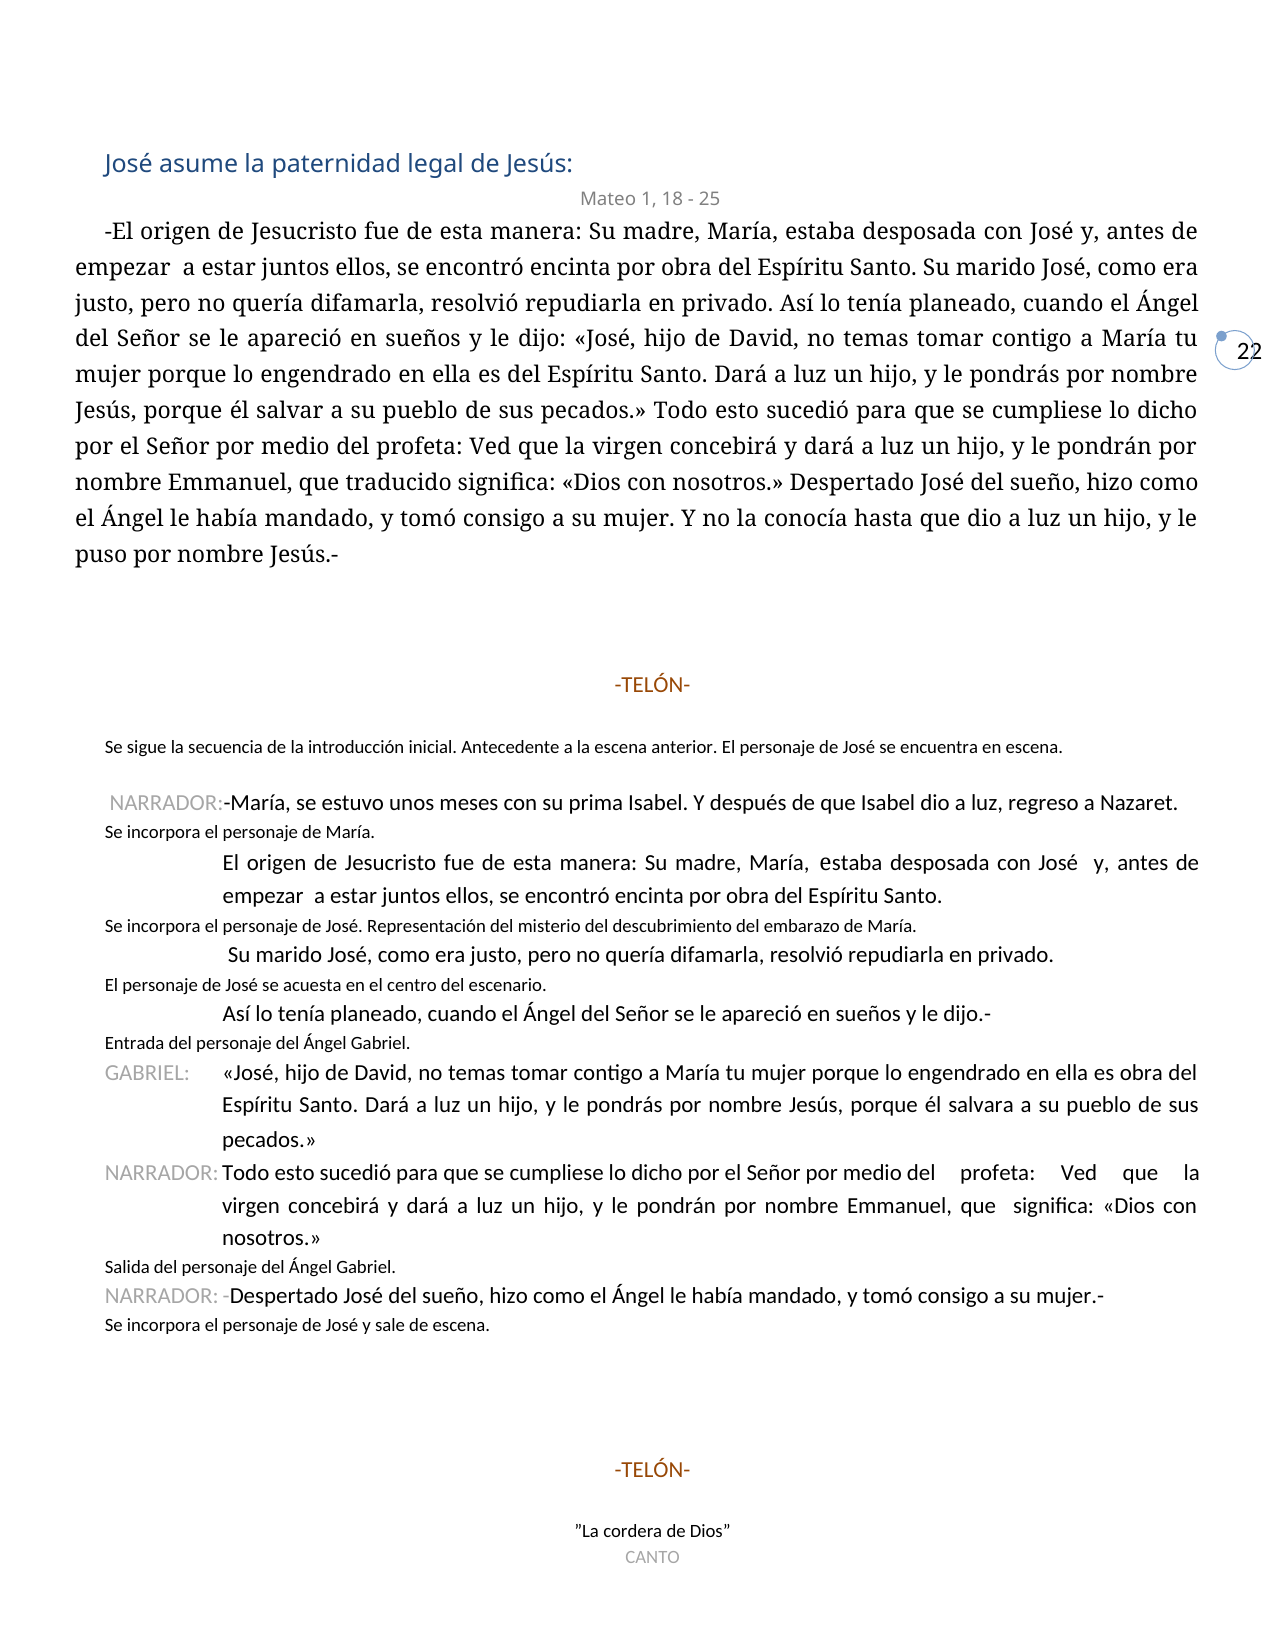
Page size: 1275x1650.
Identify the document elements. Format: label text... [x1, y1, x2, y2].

text ”La cordera de Dios” [104, 1519, 1200, 1542]
text CANTO [104, 1546, 1200, 1569]
text El personaje de José se acuesta en el centro del escenario. [104, 973, 1200, 996]
text Mateo 1, 18 - 25 [104, 185, 1200, 211]
text NARRADOR: Todo esto sucedió para que se cumpliese lo dicho por el Señor por medio del profeta: Ved que la virgen concebirá y dará a luz un hijo, y le pondrán por nombre Emmanuel, que significa: «Dios con nosotros.» [104, 1158, 1200, 1251]
text José asume la paternidad legal de Jesús: [104, 146, 1200, 180]
text El origen de Jesucristo fue de esta manera: Su madre, María, estaba desposada con José y, antes de empezar a estar juntos ellos, se encontró encinta por obra del Espíritu Santo. [222, 846, 1200, 909]
text -TELÓN- [104, 1455, 1200, 1483]
text Así lo tenía planeado, cuando el Ángel del Señor se le apareció en sueños y le dijo.- [149, 999, 1200, 1027]
text Se sigue la secuencia de la introducción inicial. Antecedente a la escena anterior. El personaje de José se encuentra en escena. [104, 735, 1200, 758]
text Se incorpora el personaje de José y sale de escena. [104, 1314, 1200, 1337]
text Su marido José, como era justo, pero no quería difamarla, resolvió repudiarla en privado. [222, 940, 1200, 968]
text -TELÓN- [104, 671, 1200, 698]
text Se incorpora el personaje de José. Representación del misterio del descubrimiento del embarazo de María. [104, 914, 1200, 937]
text Entrada del personaje del Ángel Gabriel. [104, 1031, 1200, 1054]
text Se incorpora el personaje de María. [104, 820, 1200, 843]
text NARRADOR:-María, se estuvo unos meses con su prima Isabel. Y después de que Isabel dio a luz, regreso a Nazaret. [109, 788, 1200, 816]
text Salida del personaje del Ángel Gabriel. [104, 1255, 1200, 1278]
text -El origen de Jesucristo fue de esta manera: Su madre, María, estaba desposada con José y, antes de empezar a estar juntos ellos, se encontró encinta por obra del Espíritu Santo. Su marido José, como era justo, pero no quería difamarla, resolvió repudiarla en privado. Así lo tenía planeado, cuando el Ángel del Señor se le apareció en sueños y le dijo: «José, hijo de David, no temas tomar contigo a María tu mujer porque lo engendrado en ella es del Espíritu Santo. Dará a luz un hijo, y le pondrás por nombre Jesús, porque él salvar a su pueblo de sus pecados.» Todo esto sucedió para que se cumpliese lo dicho por el Señor por medio del profeta: Ved que la virgen concebirá y dará a luz un hijo, y le pondrán por nombre Emmanuel, que traducido significa: «Dios con nosotros.» Despertado José del sueño, hizo como el Ángel le había mandado, y tomó consigo a su mujer. Y no la conocía hasta que dio a luz un hijo, y le puso por nombre Jesús.- [75, 214, 1200, 569]
text NARRADOR: -Despertado José del sueño, hizo como el Ángel le había mandado, y tomó consigo a su mujer.- [104, 1281, 1200, 1309]
text GABRIEL: «José, hijo de David, no temas tomar contigo a María tu mujer porque lo engendrado en ella es obra del Espíritu Santo. Dará a luz un hijo, y le pondrás por nombre Jesús, porque él salvara a su pueblo de sus pecados.» [104, 1058, 1200, 1154]
